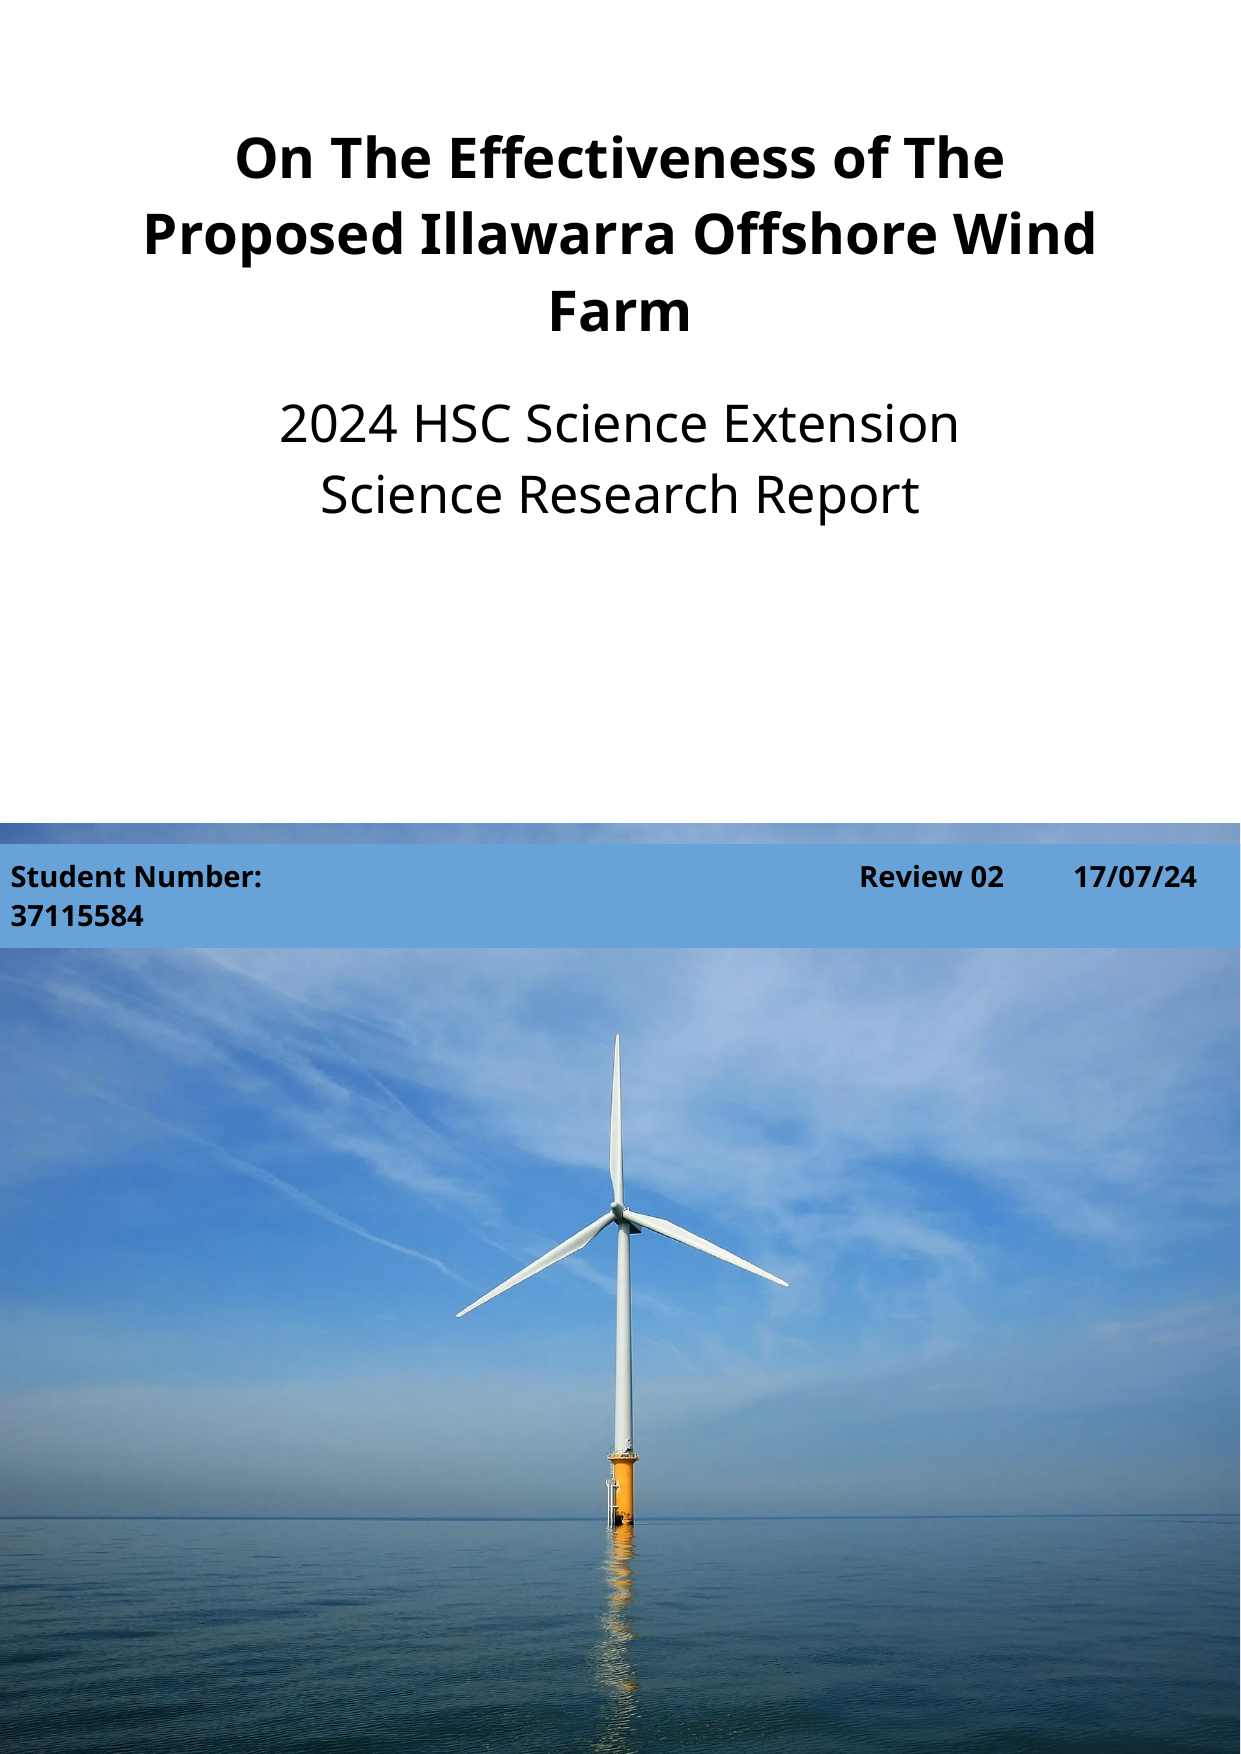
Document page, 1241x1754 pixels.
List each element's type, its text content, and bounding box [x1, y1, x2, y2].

subtitle 2024 HSC Science Extension [118, 387, 1122, 458]
table_header 17/07/24 [1064, 846, 1239, 946]
picture [0, 823, 1241, 844]
subtitle Science Research Report [118, 458, 1122, 529]
table_header Review 02 [850, 846, 1061, 946]
title On The Effectiveness of The Proposed Illawarra Offshore Wind Farm [118, 118, 1122, 348]
picture [0, 948, 1241, 1754]
table_header Student Number: 37115584 [1, 846, 401, 946]
table_header [403, 846, 848, 946]
